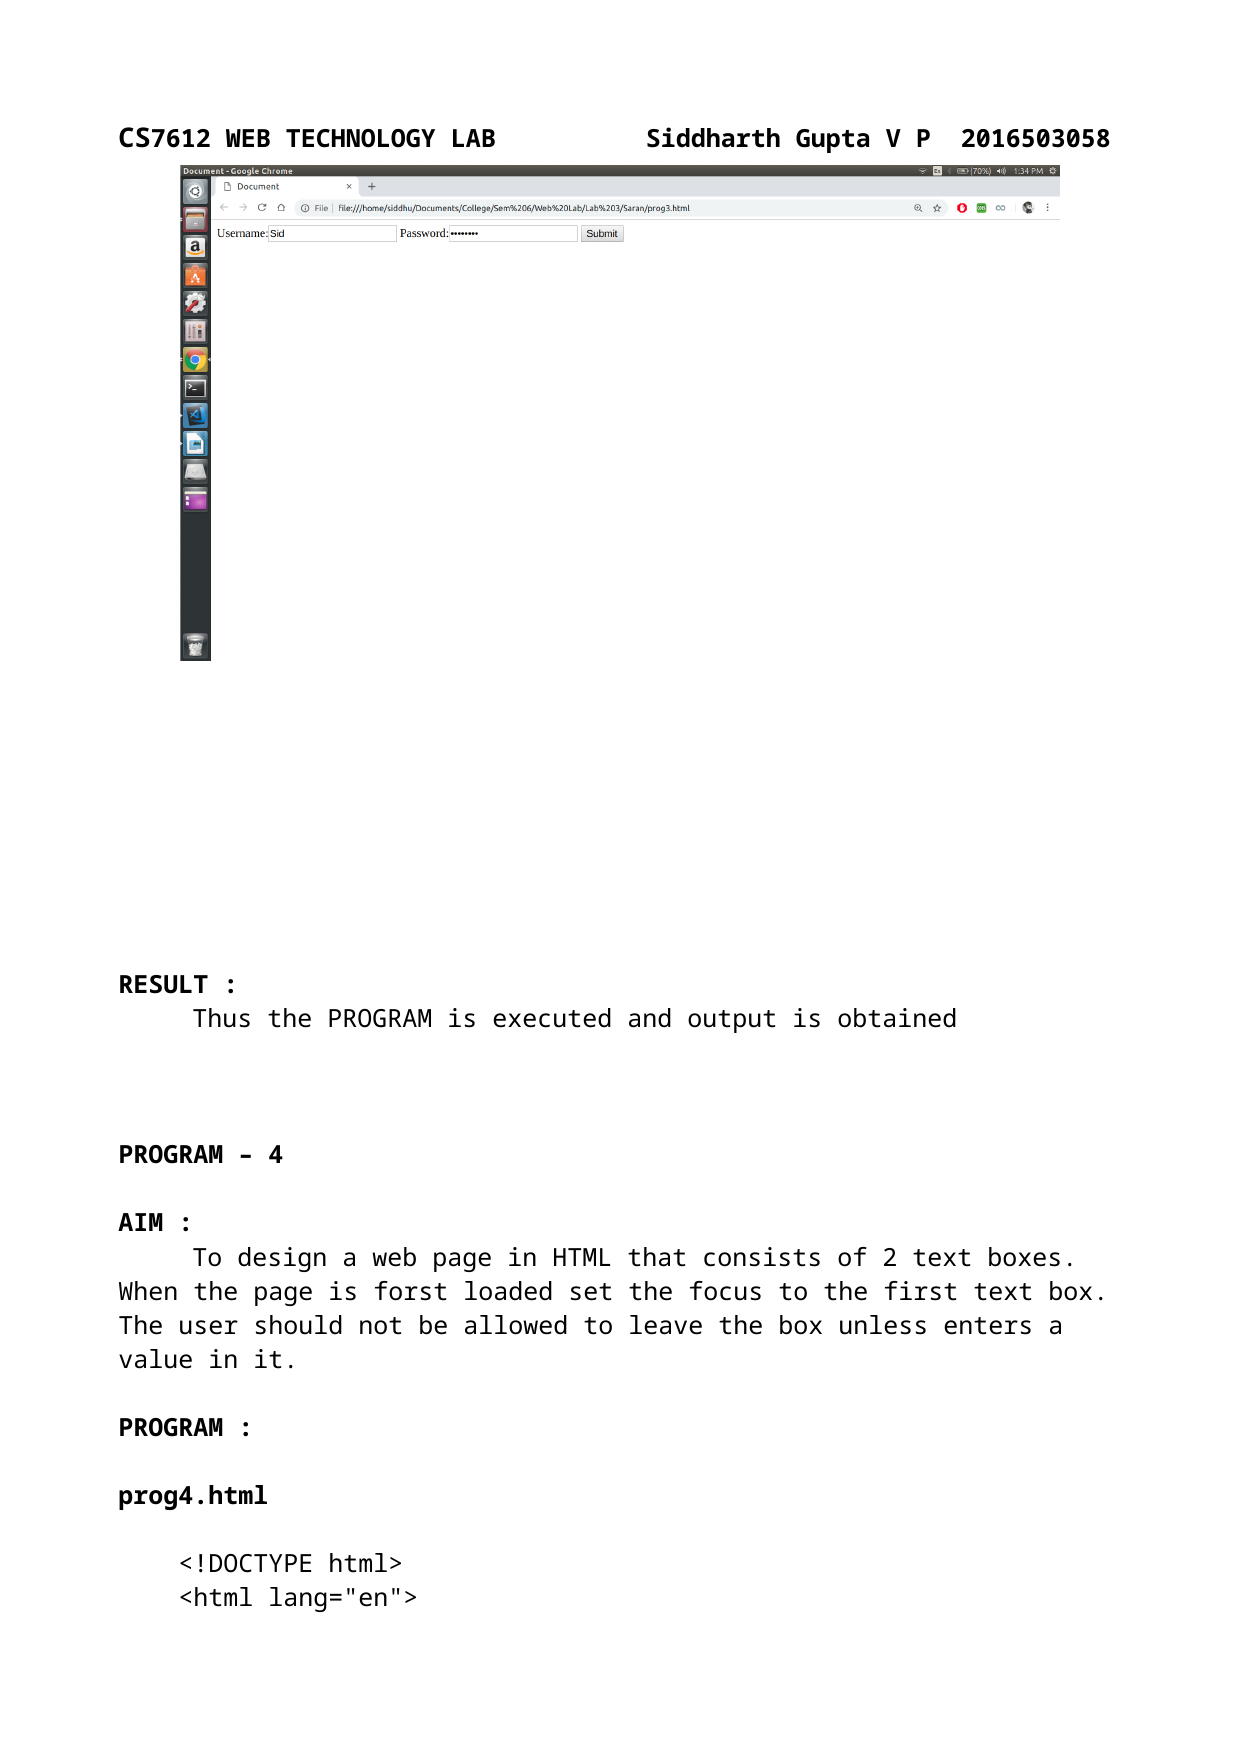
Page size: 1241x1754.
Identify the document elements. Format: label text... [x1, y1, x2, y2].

text <!DOCTYPE html> [118, 1546, 1122, 1580]
text AIM : [118, 1205, 1122, 1239]
text Thus the PROGRAM is executed and output is obtained [118, 1001, 1122, 1035]
text PROGRAM : [118, 1409, 1122, 1443]
text RESULT : [118, 967, 1122, 1001]
text <html lang="en"> [118, 1580, 1122, 1614]
picture [180, 165, 1060, 661]
text prog4.html [118, 1478, 1122, 1512]
text To design a web page in HTML that consists of 2 text boxes. When the page is forst loaded set the focus to the first text box. The user should not be allowed to leave the box unless enters a value in it. [118, 1239, 1122, 1375]
text PROGRAM – 4 [118, 1137, 1122, 1171]
